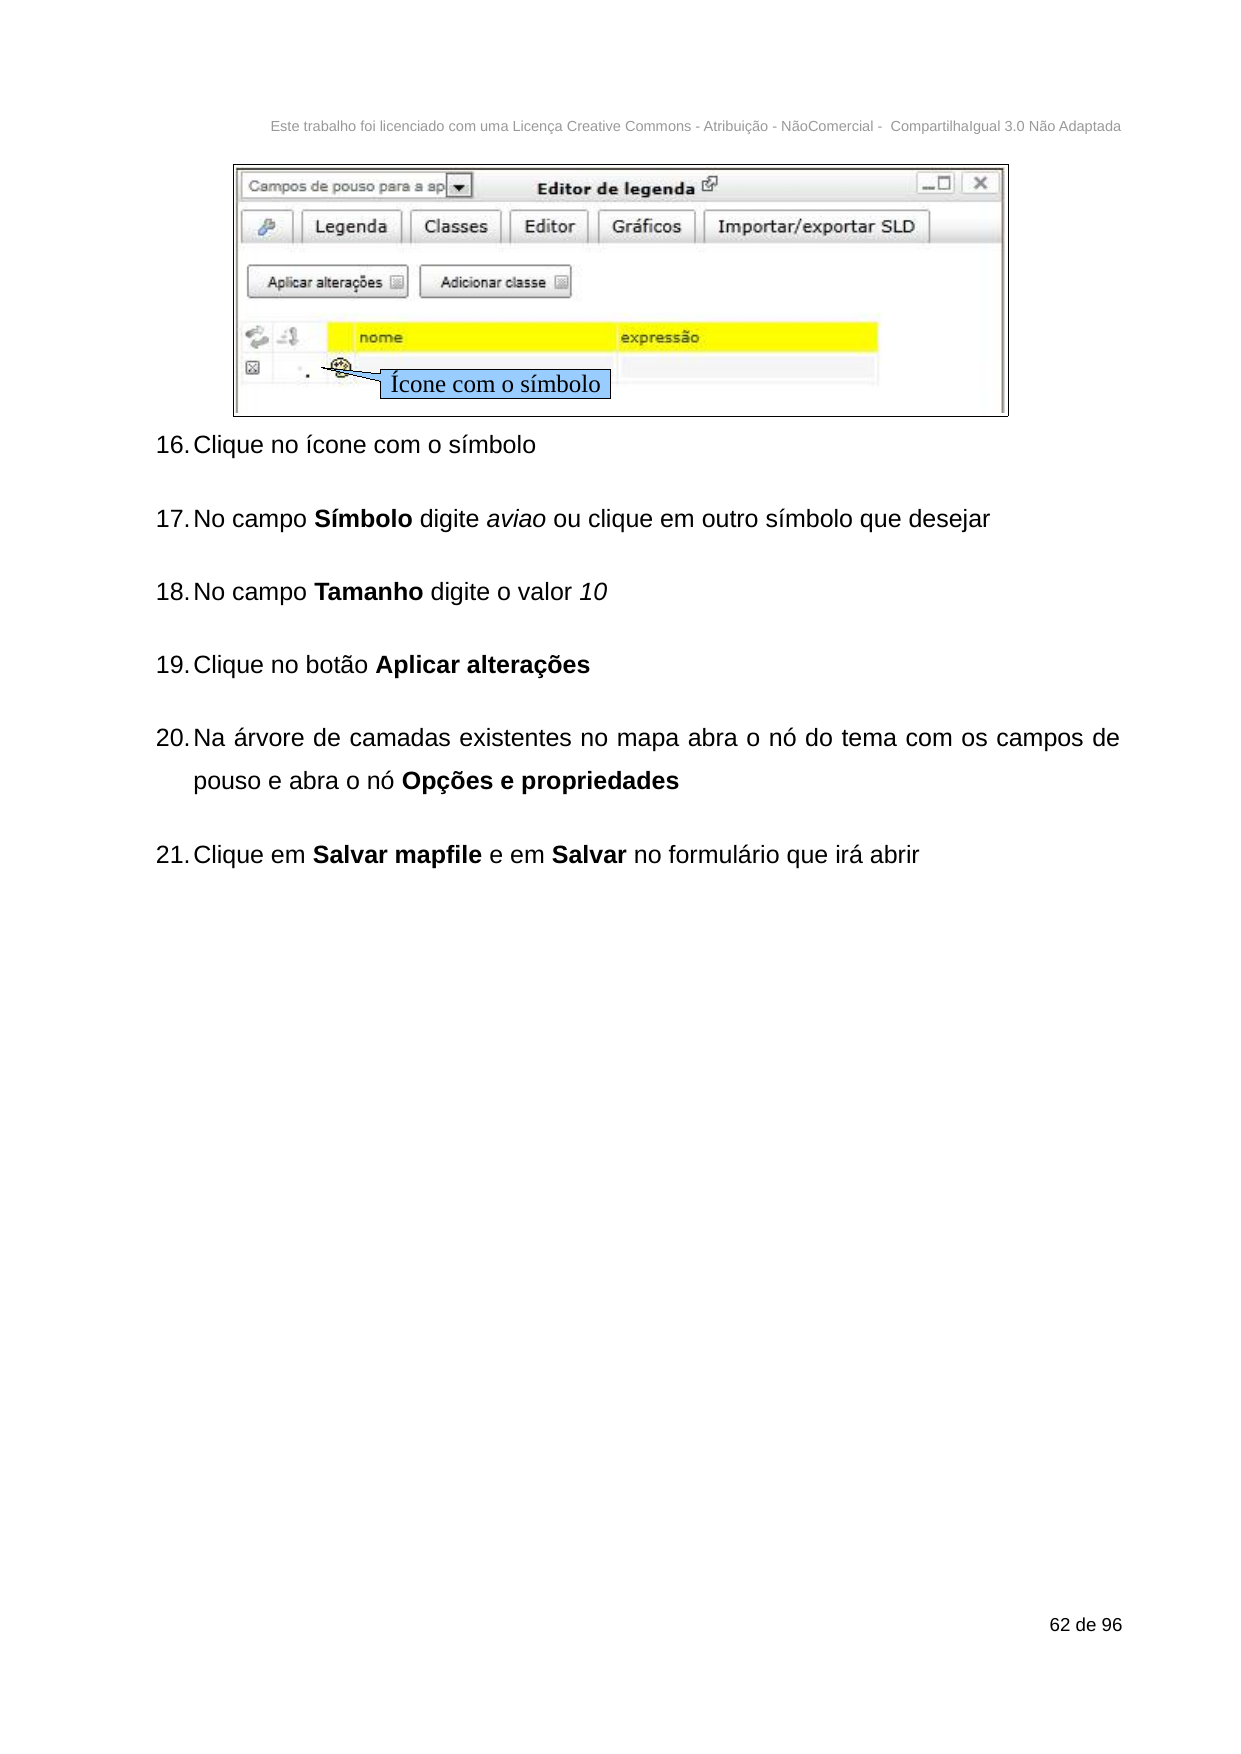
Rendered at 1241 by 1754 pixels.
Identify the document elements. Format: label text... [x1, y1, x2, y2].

list Na árvore de camadas existentes no mapa abra o nó do tema com os campos de pouso e abra o nó Opções e propriedades [156, 723, 1122, 795]
list Clique em Salvar mapfile e em Salvar no formulário que irá abrir [156, 839, 1122, 868]
list No campo Tamanho digite o valor 10 [156, 577, 1122, 606]
list Clique no botão Aplicar alterações [156, 650, 1122, 679]
list No campo Símbolo digite aviao ou clique em outro símbolo que desejar [156, 503, 1122, 532]
list Clique no ícone com o símbolo [156, 164, 1122, 459]
picture [235, 167, 1005, 413]
